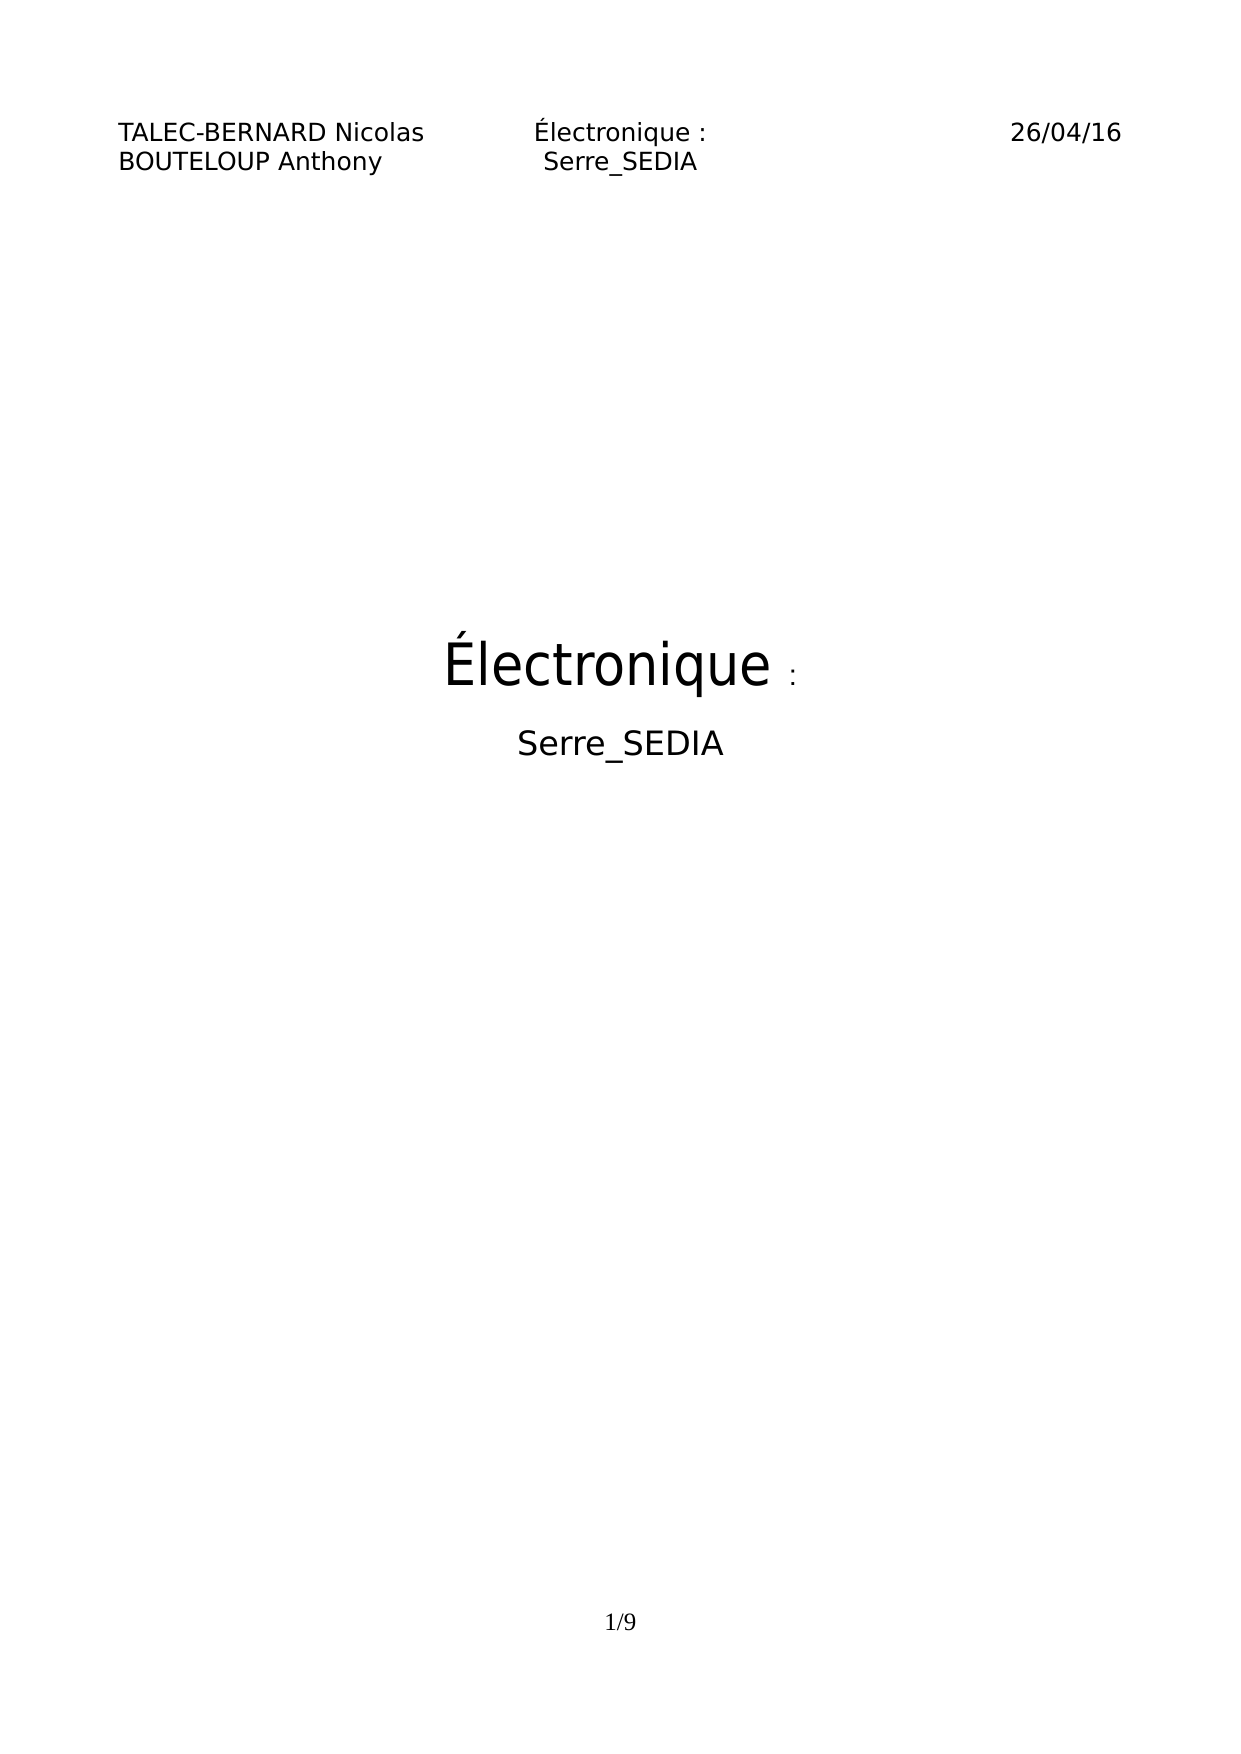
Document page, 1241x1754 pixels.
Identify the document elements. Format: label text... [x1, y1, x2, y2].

subtitle Serre_SEDIA [118, 724, 1122, 763]
subtitle Électronique : [118, 631, 1122, 699]
